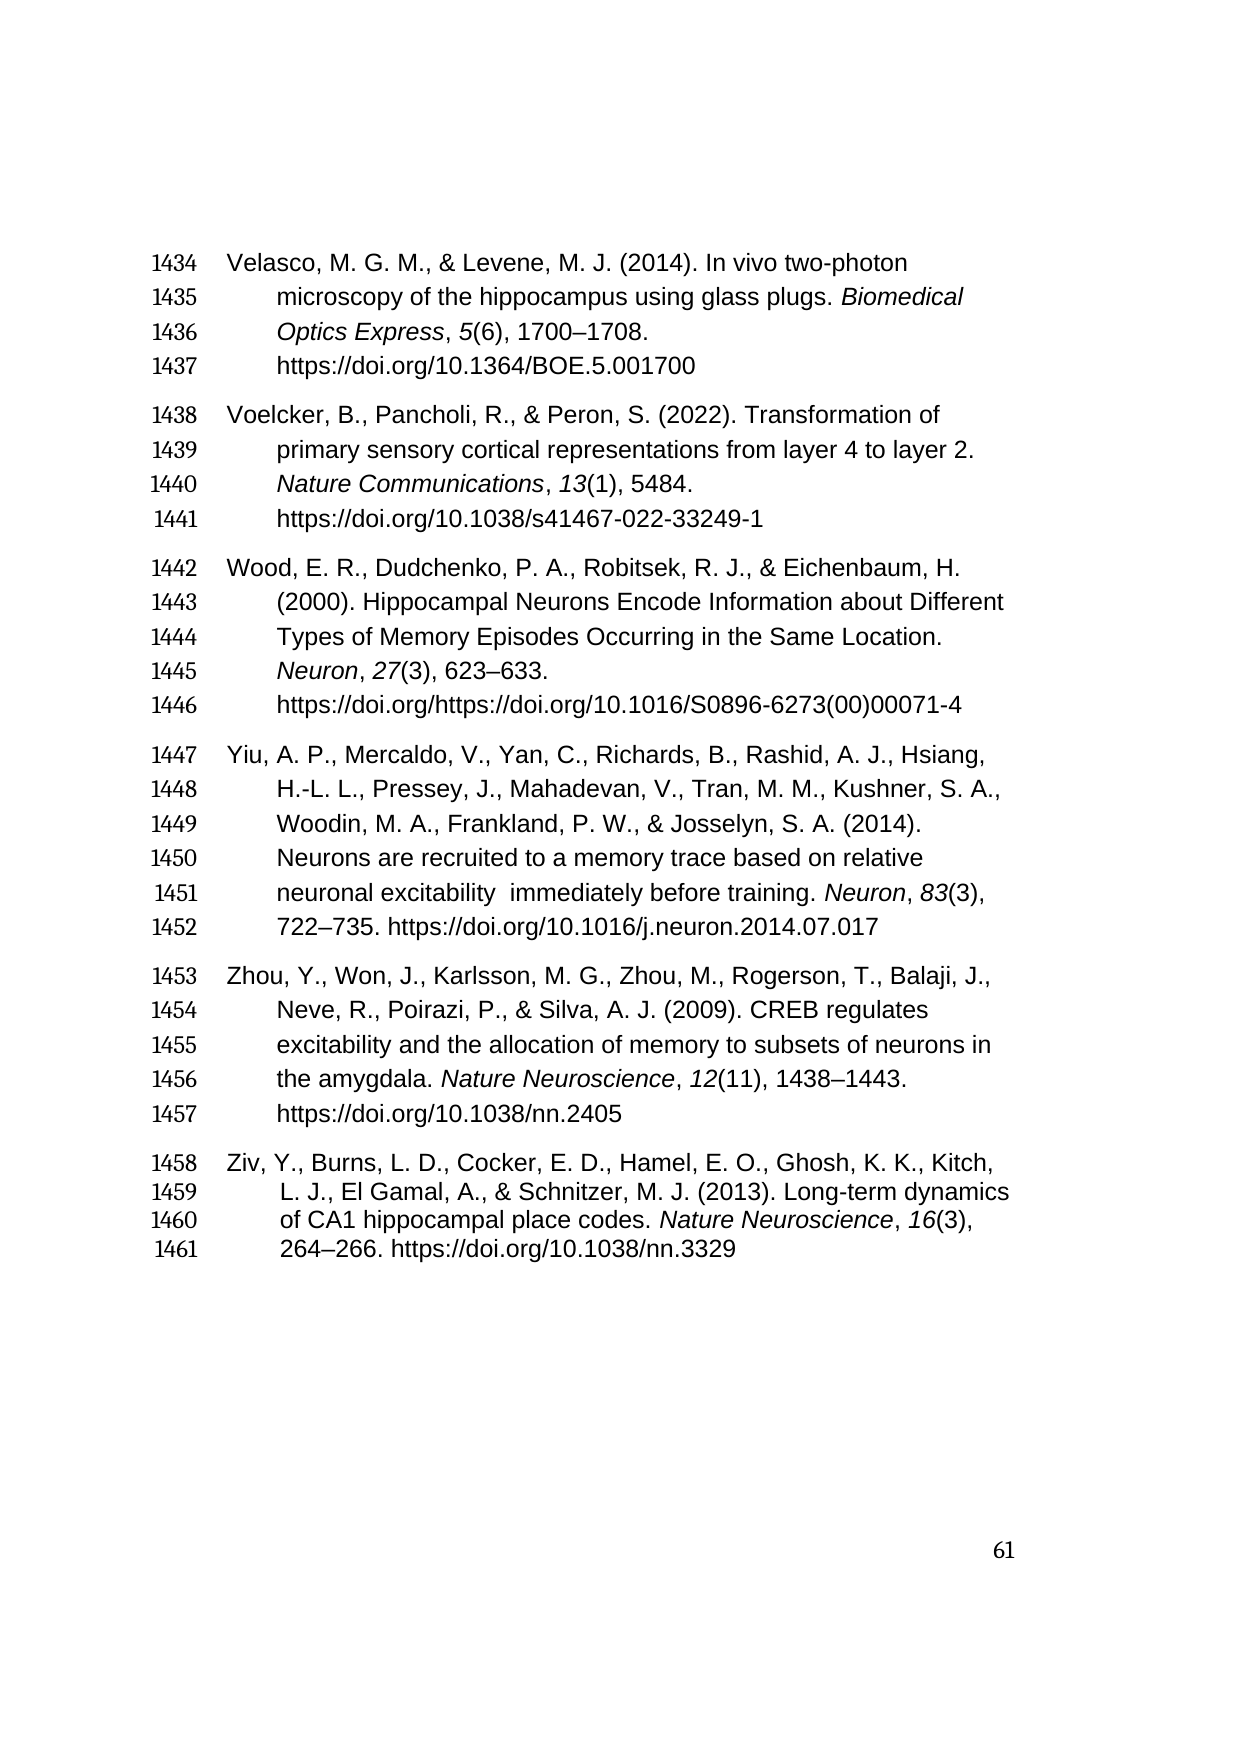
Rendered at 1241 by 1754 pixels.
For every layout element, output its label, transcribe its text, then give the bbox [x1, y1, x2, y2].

text Velasco, M. G. M., & Levene, M. J. (2014). In vivo two-photon microscopy of the hippocampus using glass plugs. Biomedical Optics Express, 5(6), 1700–1708. https://doi.org/10.1364/BOE.5.001700 [226, 248, 1014, 380]
text Wood, E. R., Dudchenko, P. A., Robitsek, R. J., & Eichenbaum, H. (2000). Hippocampal Neurons Encode Information about Different Types of Memory Episodes Occurring in the Same Location. Neuron, 27(3), 623–633. https://doi.org/https://doi.org/10.1016/S0896-6273(00)00071-4 [226, 553, 1014, 719]
text Zhou, Y., Won, J., Karlsson, M. G., Zhou, M., Rogerson, T., Balaji, J., Neve, R., Poirazi, P., & Silva, A. J. (2009). CREB regulates excitability and the allocation of memory to subsets of neurons in the amygdala. Nature Neuroscience, 12(11), 1438–1443. https://doi.org/10.1038/nn.2405 [226, 961, 1014, 1128]
text Yiu, A. P., Mercaldo, V., Yan, C., Richards, B., Rashid, A. J., Hsiang, H.-L. L., Pressey, J., Mahadevan, V., Tran, M. M., Kushner, S. A., Woodin, M. A., Frankland, P. W., & Josselyn, S. A. (2014). Neurons are recruited to a memory trace based on relative neuronal excitability immediately before training. Neuron, 83(3), 722–735. https://doi.org/10.1016/j.neuron.2014.07.017 [226, 739, 1014, 941]
text Ziv, Y., Burns, L. D., Cocker, E. D., Hamel, E. O., Ghosh, K. K., Kitch, L. J., El Gamal, A., & Schnitzer, M. J. (2013). Long-term dynamics of CA1 hippocampal place codes. Nature Neuroscience, 16(3), 264–266. https://doi.org/10.1038/nn.3329 [226, 1148, 1014, 1263]
text Voelcker, B., Pancholi, R., & Peron, S. (2022). Transformation of primary sensory cortical representations from layer 4 to layer 2. Nature Communications, 13(1), 5484. https://doi.org/10.1038/s41467-022-33249-1 [226, 400, 1014, 532]
